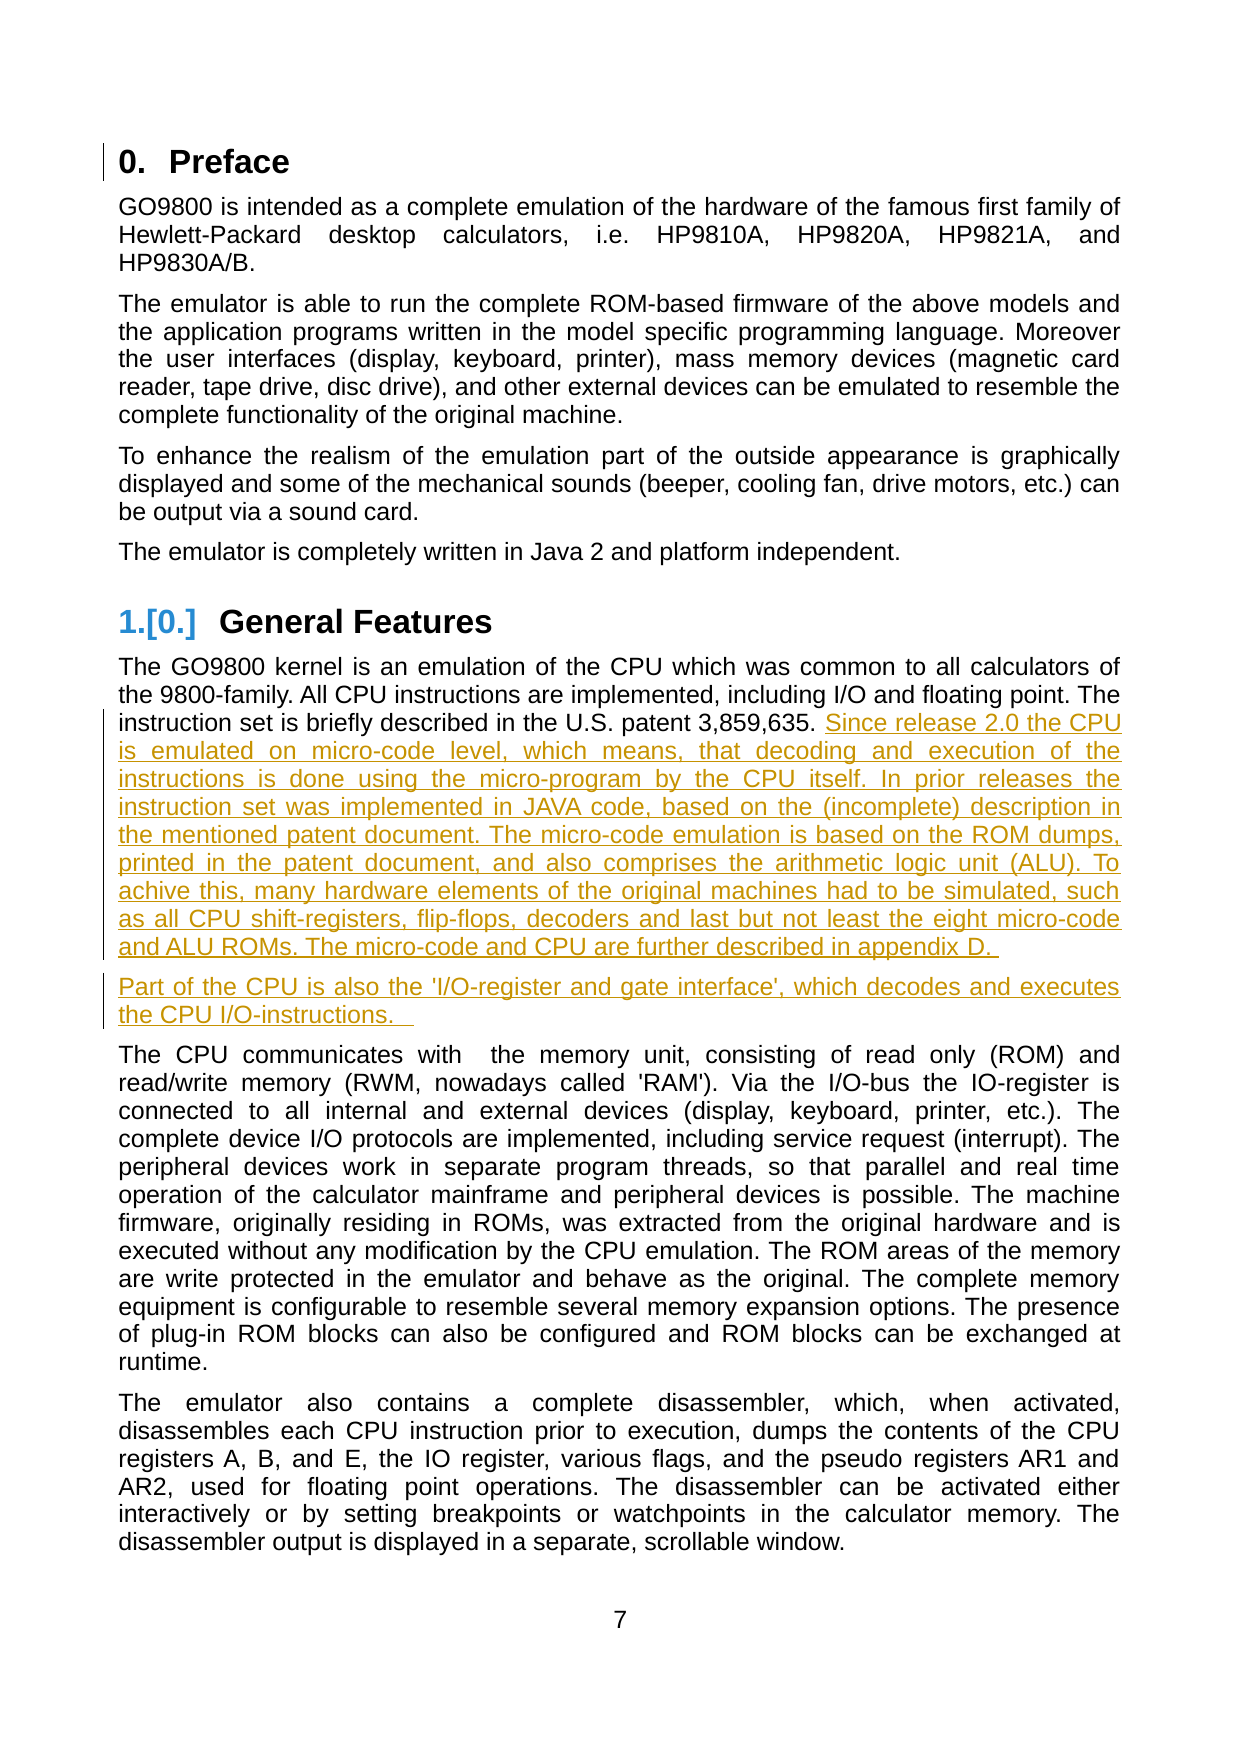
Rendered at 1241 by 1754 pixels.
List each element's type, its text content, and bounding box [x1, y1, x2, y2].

text The emulator is able to run the complete ROM-based firmware of the above models and the application programs written in the model specific programming language. Moreover the user interfaces (display, keyboard, printer), mass memory devices (magnetic card reader, tape drive, disc drive), and other external devices can be emulated to resemble the complete functionality of the original machine. [118, 289, 1122, 429]
text Part of the CPU is also the 'I/O-register and gate interface', which decodes and executes the CPU I/O-instructions. [118, 973, 1122, 1028]
text To enhance the realism of the emulation part of the outside appearance is graphically displayed and some of the mechanical sounds (beeper, cooling fan, drive motors, etc.) can be output via a sound card. [118, 441, 1122, 525]
subtitle General Features [118, 603, 1122, 641]
subtitle Preface [118, 143, 1122, 181]
text instructions is done using the micro-program by the CPU itself. In prior releases the [118, 762, 1122, 789]
text The emulator is completely written in Java 2 and platform independent. [118, 538, 1122, 566]
text and ALU ROMs. The micro-code and CPU are further described in appendix D. [118, 930, 1122, 960]
text printed in the patent document, and also comprises the arithmetic logic unit (ALU). To achive this, many hardware elements of the original machines had to be simulated, such as all CPU shift-registers, flip-flops, decoders and last but not least the eight micro-code [118, 846, 1122, 929]
text the mentioned patent document. The micro-code emulation is based on the ROM dumps, [118, 818, 1122, 845]
text GO9800 is intended as a complete emulation of the hardware of the famous first family of Hewlett-Packard desktop calculators, i.e. HP9810A, HP9820A, HP9821A, and HP9830A/B. [118, 193, 1122, 277]
text instruction set was implemented in JAVA code, based on the (incomplete) description in [118, 790, 1122, 817]
text The CPU communicates with the memory unit, consisting of read only (ROM) and read/write memory (RWM, nowadays called 'RAM'). Via the I/O-bus the IO-register is connected to all internal and external devices (display, keyboard, printer, etc.). The complete device I/O protocols are implemented, including service request (interrupt). The peripheral devices work in separate program threads, so that parallel and real time operation of the calculator mainframe and peripheral devices is possible. The machine firmware, originally residing in ROMs, was extracted from the original hardware and is executed without any modification by the CPU emulation. The ROM areas of the memory are write protected in the emulator and behave as the original. The complete memory equipment is configurable to resemble several memory expansion options. The presence of plug-in ROM blocks can also be configured and ROM blocks can be exchanged at runtime. [118, 1041, 1122, 1376]
text The emulator also contains a complete disassembler, which, when activated, disassembles each CPU instruction prior to execution, dumps the contents of the CPU registers A, B, and E, the IO register, various flags, and the pseudo registers AR1 and AR2, used for floating point operations. The disassembler can be activated either interactively or by setting breakpoints or watchpoints in the calculator memory. The disassembler output is displayed in a separate, scrollable window. [118, 1388, 1122, 1556]
text The GO9800 kernel is an emulation of the CPU which was common to all calculators of the 9800-family. All CPU instructions are implemented, including I/O and floating point. The instruction set is briefly described in the U.S. patent 3,859,635. Since release 2.0 the CPU is emulated on micro-code level, which means, that decoding and execution of the [118, 653, 1122, 761]
